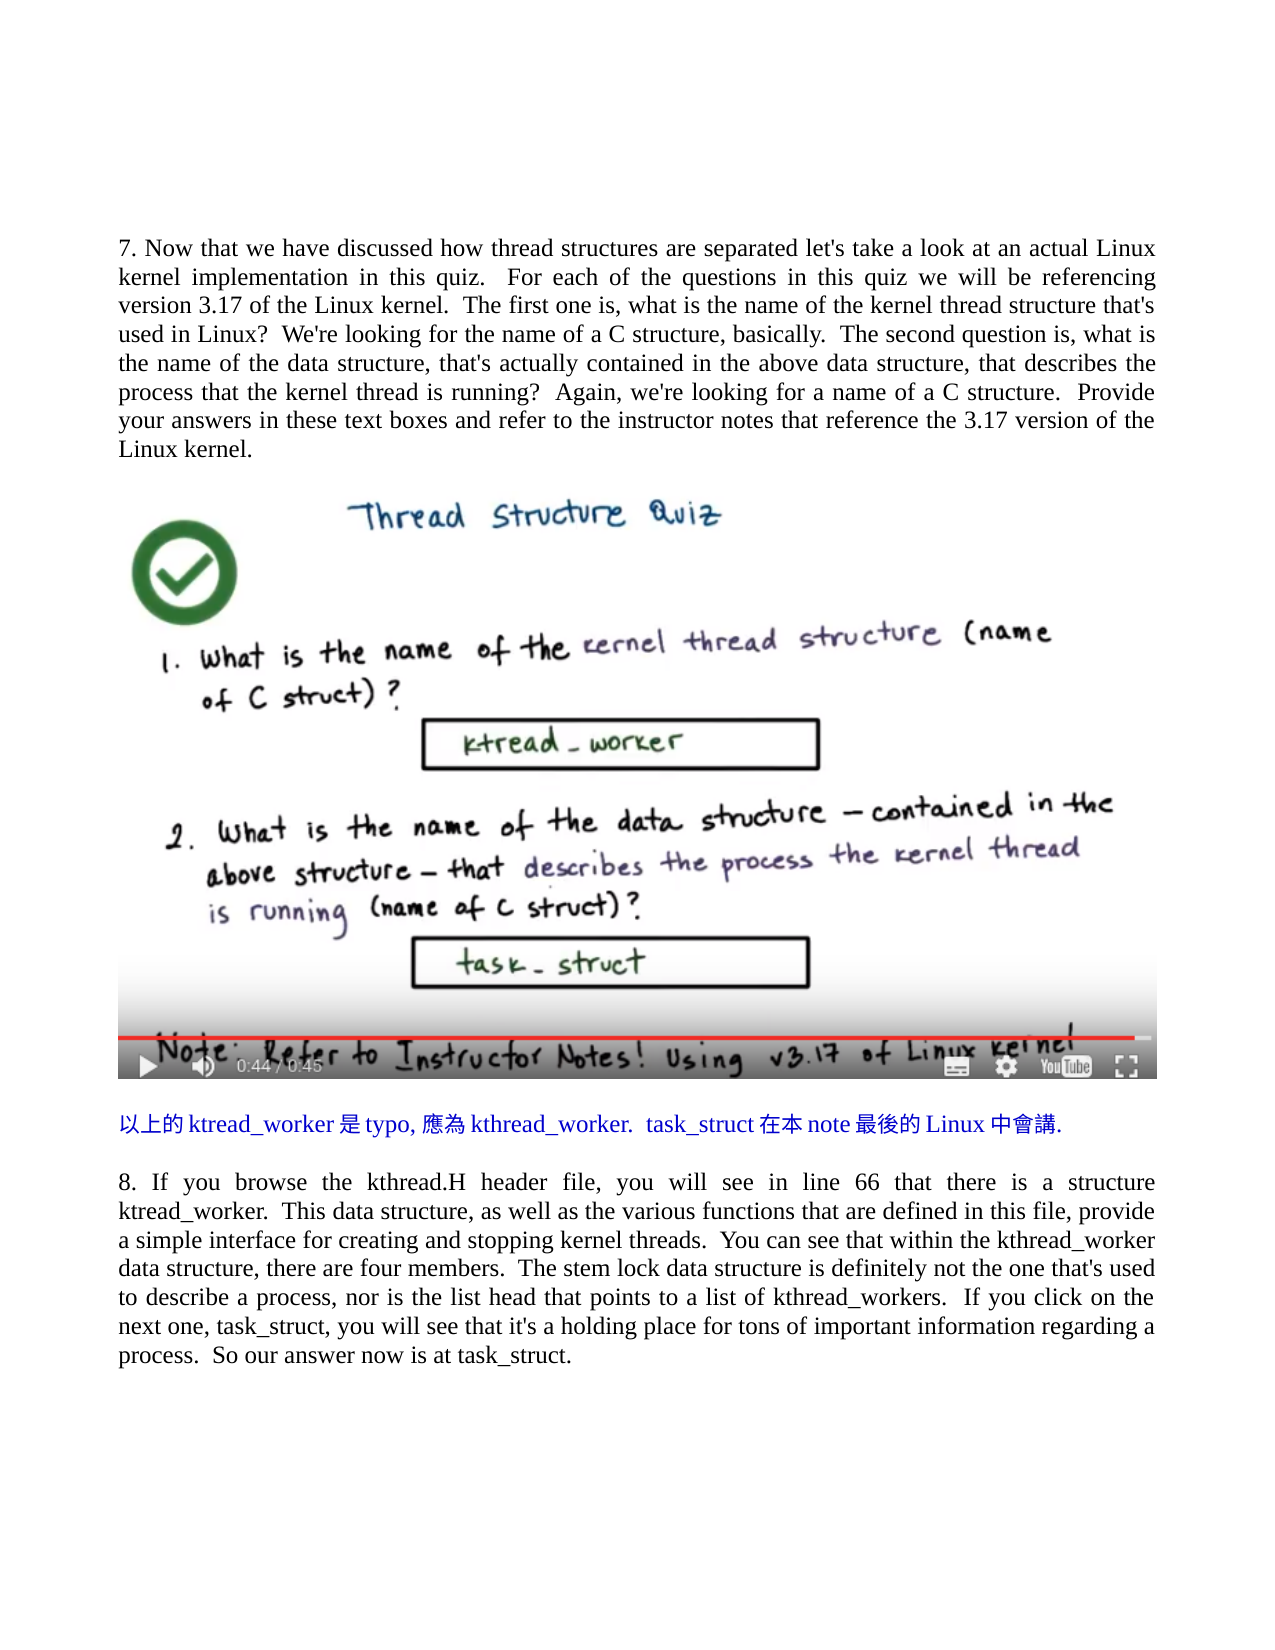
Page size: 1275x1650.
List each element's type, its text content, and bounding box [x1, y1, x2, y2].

picture [118, 491, 1157, 1079]
text 以上的ktread_worker是typo, 應為kthread_worker. task_struct在本note最後的Linux中會講. [118, 1107, 1157, 1138]
text 7. Now that we have discussed how thread structures are separated let's take a look at an actual Linux kernel implementation in this quiz. For each of the questions in this quiz we will be referencing version 3.17 of the Linux kernel. The first one is, what is the name of the kernel thread structure that's used in Linux? We're looking for the name of a C structure, basically. The second question is, what is the name of the data structure, that's actually contained in the above data structure, that describes the process that the kernel thread is running? Again, we're looking for a name of a C structure. Provide your answers in these text boxes and refer to the instructor notes that reference the 3.17 version of the Linux kernel. [118, 233, 1157, 463]
text 8. If you browse the kthread.H header file, you will see in line 66 that there is a structure ktread_worker. This data structure, as well as the various functions that are defined in this file, provide a simple interface for creating and stopping kernel threads. You can see that within the kthread_worker data structure, there are four members. The stem lock data structure is definitely not the one that's used to describe a process, nor is the list head that points to a list of kthread_workers. If you click on the next one, task_struct, you will see that it's a holding place for tons of important information regarding a process. So our answer now is at task_struct. [118, 1167, 1157, 1368]
